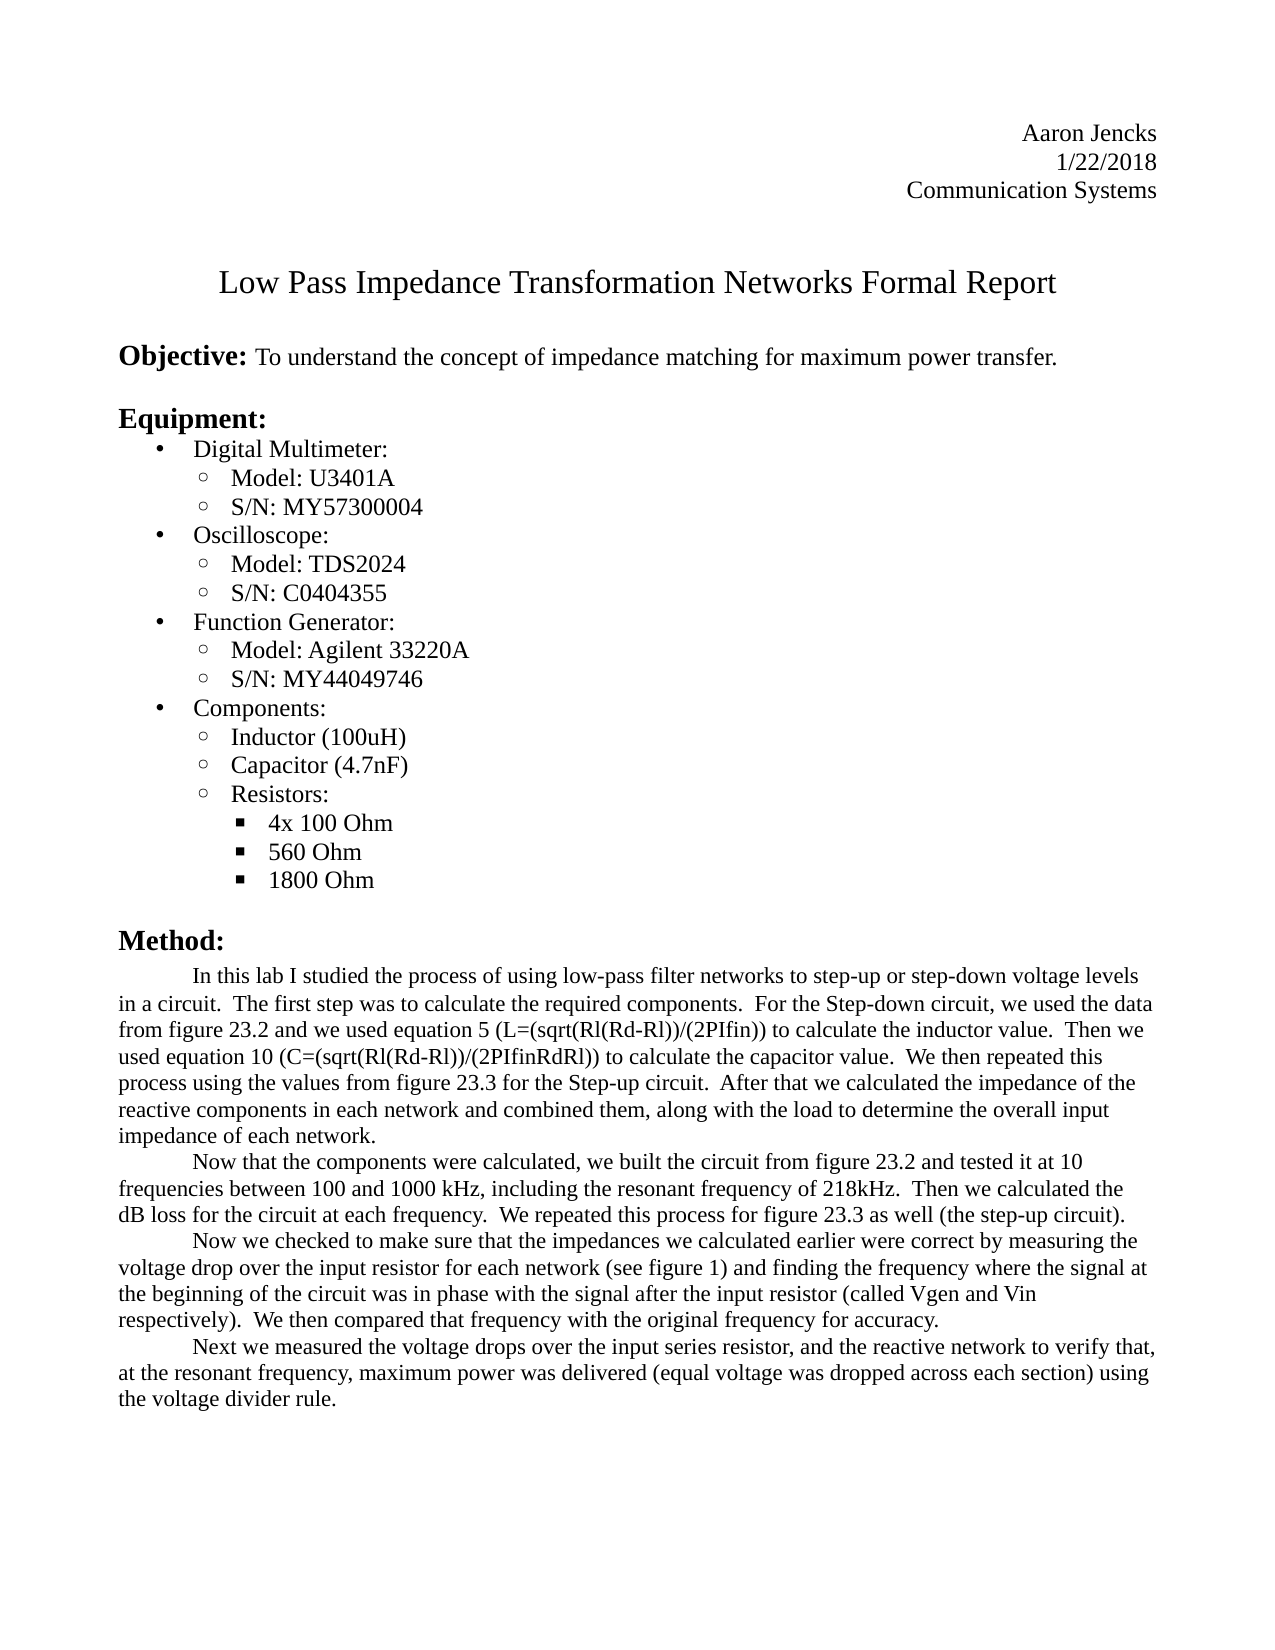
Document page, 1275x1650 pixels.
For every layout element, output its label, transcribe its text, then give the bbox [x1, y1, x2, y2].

text Method: [118, 923, 1157, 957]
list Digital Multimeter: [156, 434, 1157, 463]
list Function Generator: [156, 607, 1157, 636]
list 1800 Ohm [231, 866, 1157, 894]
list Oscilloscope: [156, 521, 1157, 549]
list Inductor (100uH) [193, 722, 1157, 751]
text 1/22/2018 [118, 147, 1157, 176]
list 560 Ohm [231, 837, 1157, 866]
list Components: [156, 693, 1157, 722]
text Low Pass Impedance Transformation Networks Formal Report [118, 262, 1157, 300]
text Next we measured the voltage drops over the input series resistor, and the reactive network to verify that, at the resonant frequency, maximum power was delivered (equal voltage was dropped across each section) using the voltage divider rule. [118, 1333, 1157, 1412]
list S/N: MY57300004 [193, 492, 1157, 521]
list S/N: MY44049746 [193, 664, 1157, 693]
list S/N: C0404355 [193, 578, 1157, 607]
text Equipment: [118, 401, 1157, 434]
text Now we checked to make sure that the impedances we calculated earlier were correct by measuring the voltage drop over the input resistor for each network (see figure 1) and finding the frequency where the signal at the beginning of the circuit was in phase with the signal after the input resistor (called Vgen and Vin respectively). We then compared that frequency with the original frequency for accuracy. [118, 1227, 1157, 1333]
text In this lab I studied the process of using low-pass filter networks to step-up or step-down voltage levels in a circuit. The first step was to calculate the required components. For the Step-down circuit, we used the data from figure 23.2 and we used equation 5 (L=(sqrt(Rl(Rd-Rl))/(2PIfin)) to calculate the inductor value. Then we used equation 10 (C=(sqrt(Rl(Rd-Rl))/(2PIfinRdRl)) to calculate the capacitor value. We then repeated this process using the values from figure 23.3 for the Step-up circuit. After that we calculated the impedance of the reactive components in each network and combined them, along with the load to determine the overall input impedance of each network. [118, 957, 1157, 1148]
text Now that the components were calculated, we built the circuit from figure 23.2 and tested it at 10 frequencies between 100 and 1000 kHz, including the resonant frequency of 218kHz. Then we calculated the dB loss for the circuit at each frequency. We repeated this process for figure 23.3 as well (the step-up circuit). [118, 1148, 1157, 1227]
list Model: U3401A [193, 463, 1157, 492]
text Aaron Jencks [118, 118, 1157, 147]
list Model: TDS2024 [193, 549, 1157, 578]
text Objective: To understand the concept of impedance matching for maximum power transfer. [118, 338, 1157, 372]
list Capacitor (4.7nF) [193, 751, 1157, 779]
list Model: Agilent 33220A [193, 636, 1157, 664]
list Resistors: [193, 779, 1157, 808]
text Communication Systems [118, 176, 1157, 204]
list 4x 100 Ohm [231, 808, 1157, 837]
